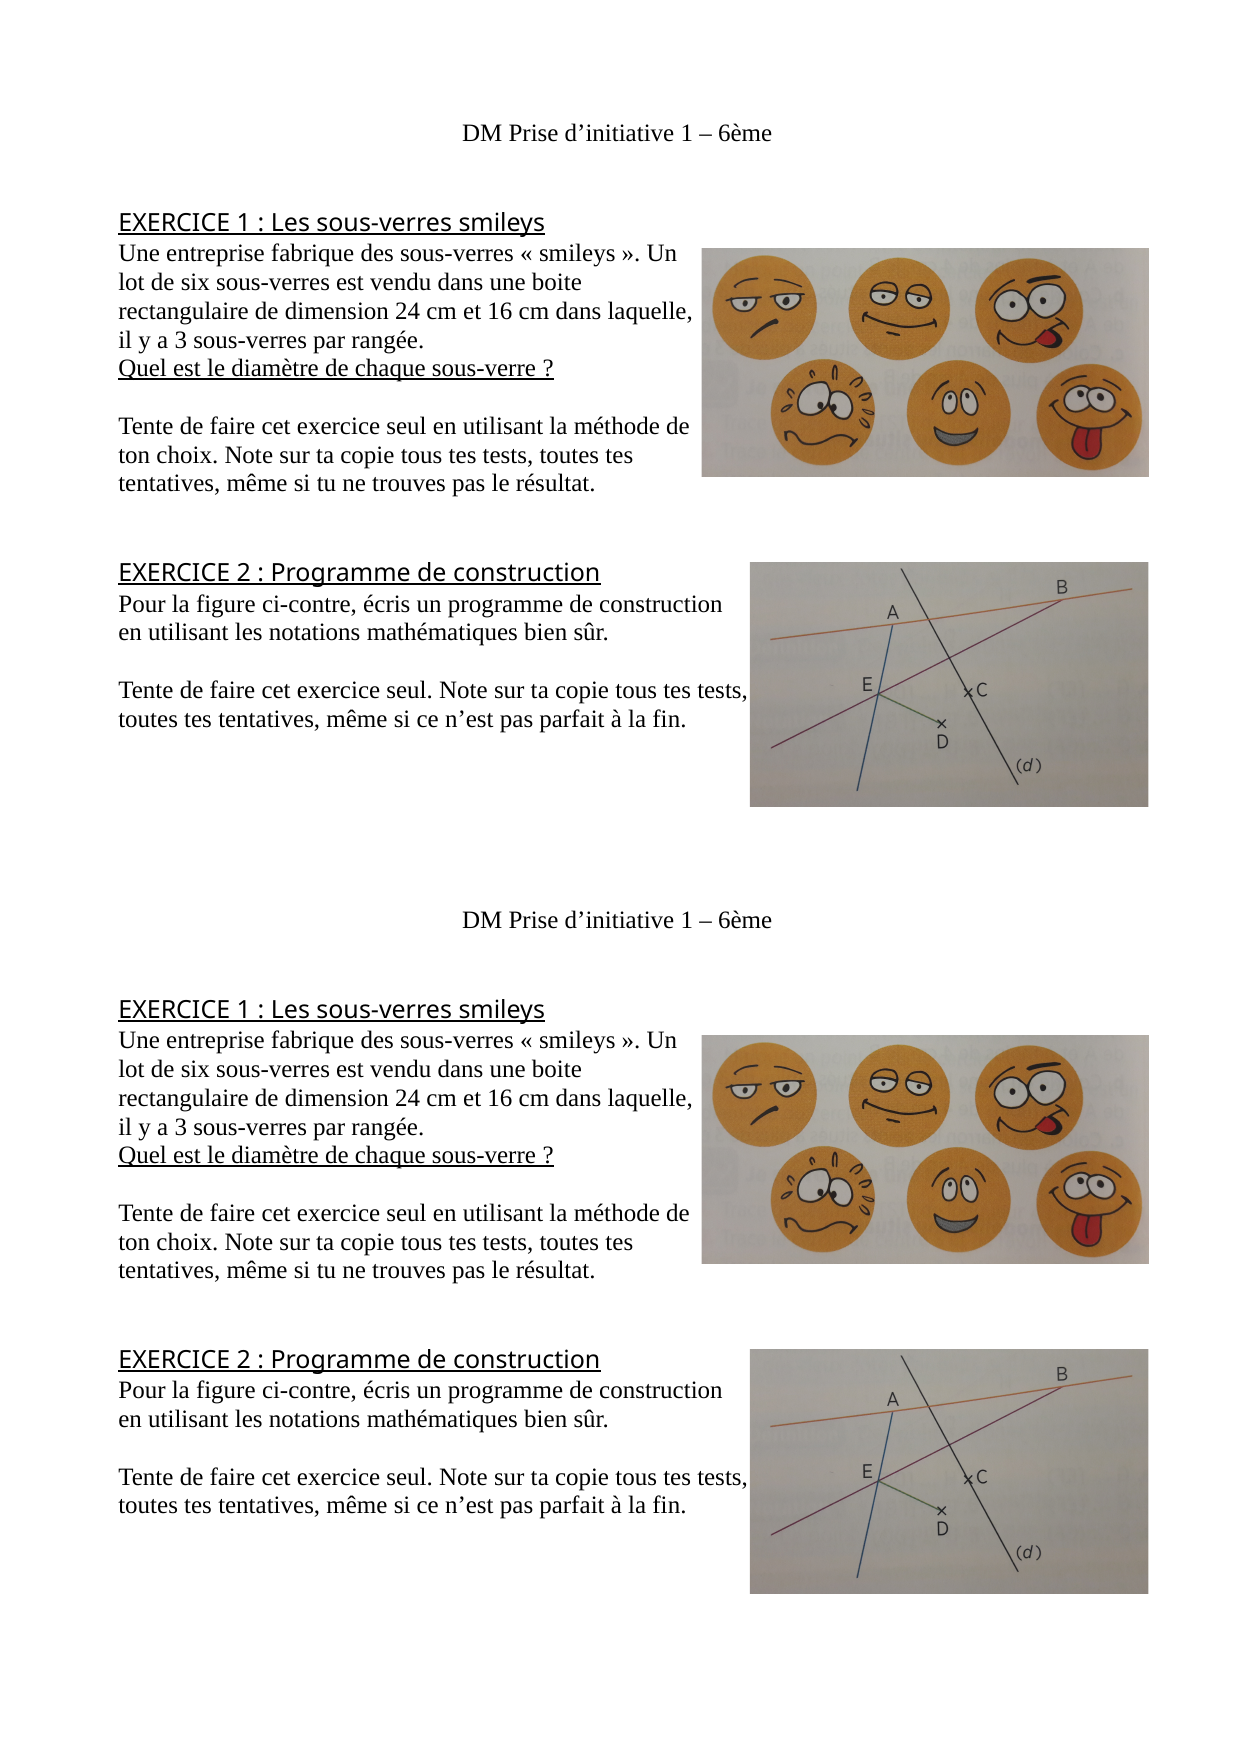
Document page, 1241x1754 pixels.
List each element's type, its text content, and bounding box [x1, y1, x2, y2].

text Une entreprise fabrique des sous-verres « smileys ». Un lot de six sous-verres est vendu dans une boite rectangulaire de dimension 24 cm et 16 cm dans laquelle, il y a 3 sous-verres par rangée. [118, 238, 1122, 353]
text Quel est le diamètre de chaque sous-verre ? [118, 1140, 1122, 1169]
text EXERCICE 2 : Programme de construction [118, 555, 1122, 589]
text Tente de faire cet exercice seul en utilisant la méthode de ton choix. Note sur ta copie tous tes tests, toutes tes tentatives, même si tu ne trouves pas le résultat. [118, 1198, 1122, 1284]
text DM Prise d’initiative 1 – 6ème [118, 905, 1122, 934]
text EXERCICE 1 : Les sous-verres smileys [118, 991, 1122, 1025]
picture [1018, 1196, 1149, 1264]
text EXERCICE 2 : Programme de construction [118, 1342, 1122, 1376]
picture [851, 1402, 1149, 1571]
text EXERCICE 1 : Les sous-verres smileys [118, 204, 1122, 238]
text DM Prise d’initiative 1 – 6ème [118, 118, 1122, 147]
text Une entreprise fabrique des sous-verres « smileys ». Un lot de six sous-verres est vendu dans une boite rectangulaire de dimension 24 cm et 16 cm dans laquelle, il y a 3 sous-verres par rangée. [118, 1025, 1122, 1140]
text Pour la figure ci-contre, écris un programme de construction en utilisant les notations mathématiques bien sûr. [118, 1376, 1122, 1433]
text Tente de faire cet exercice seul. Note sur ta copie tous tes tests, toutes tes tentatives, même si ce n’est pas parfait à la fin. [118, 1462, 851, 1519]
text Tente de faire cet exercice seul. Note sur ta copie tous tes tests, toutes tes tentatives, même si ce n’est pas parfait à la fin. [118, 675, 851, 732]
text Tente de faire cet exercice seul en utilisant la méthode de ton choix. Note sur ta copie tous tes tests, toutes tes tentatives, même si tu ne trouves pas le résultat. [118, 411, 1122, 497]
picture [851, 615, 1149, 784]
picture [1018, 410, 1149, 477]
text Pour la figure ci-contre, écris un programme de construction en utilisant les notations mathématiques bien sûr. [118, 589, 1122, 646]
text Quel est le diamètre de chaque sous-verre ? [118, 353, 1122, 382]
